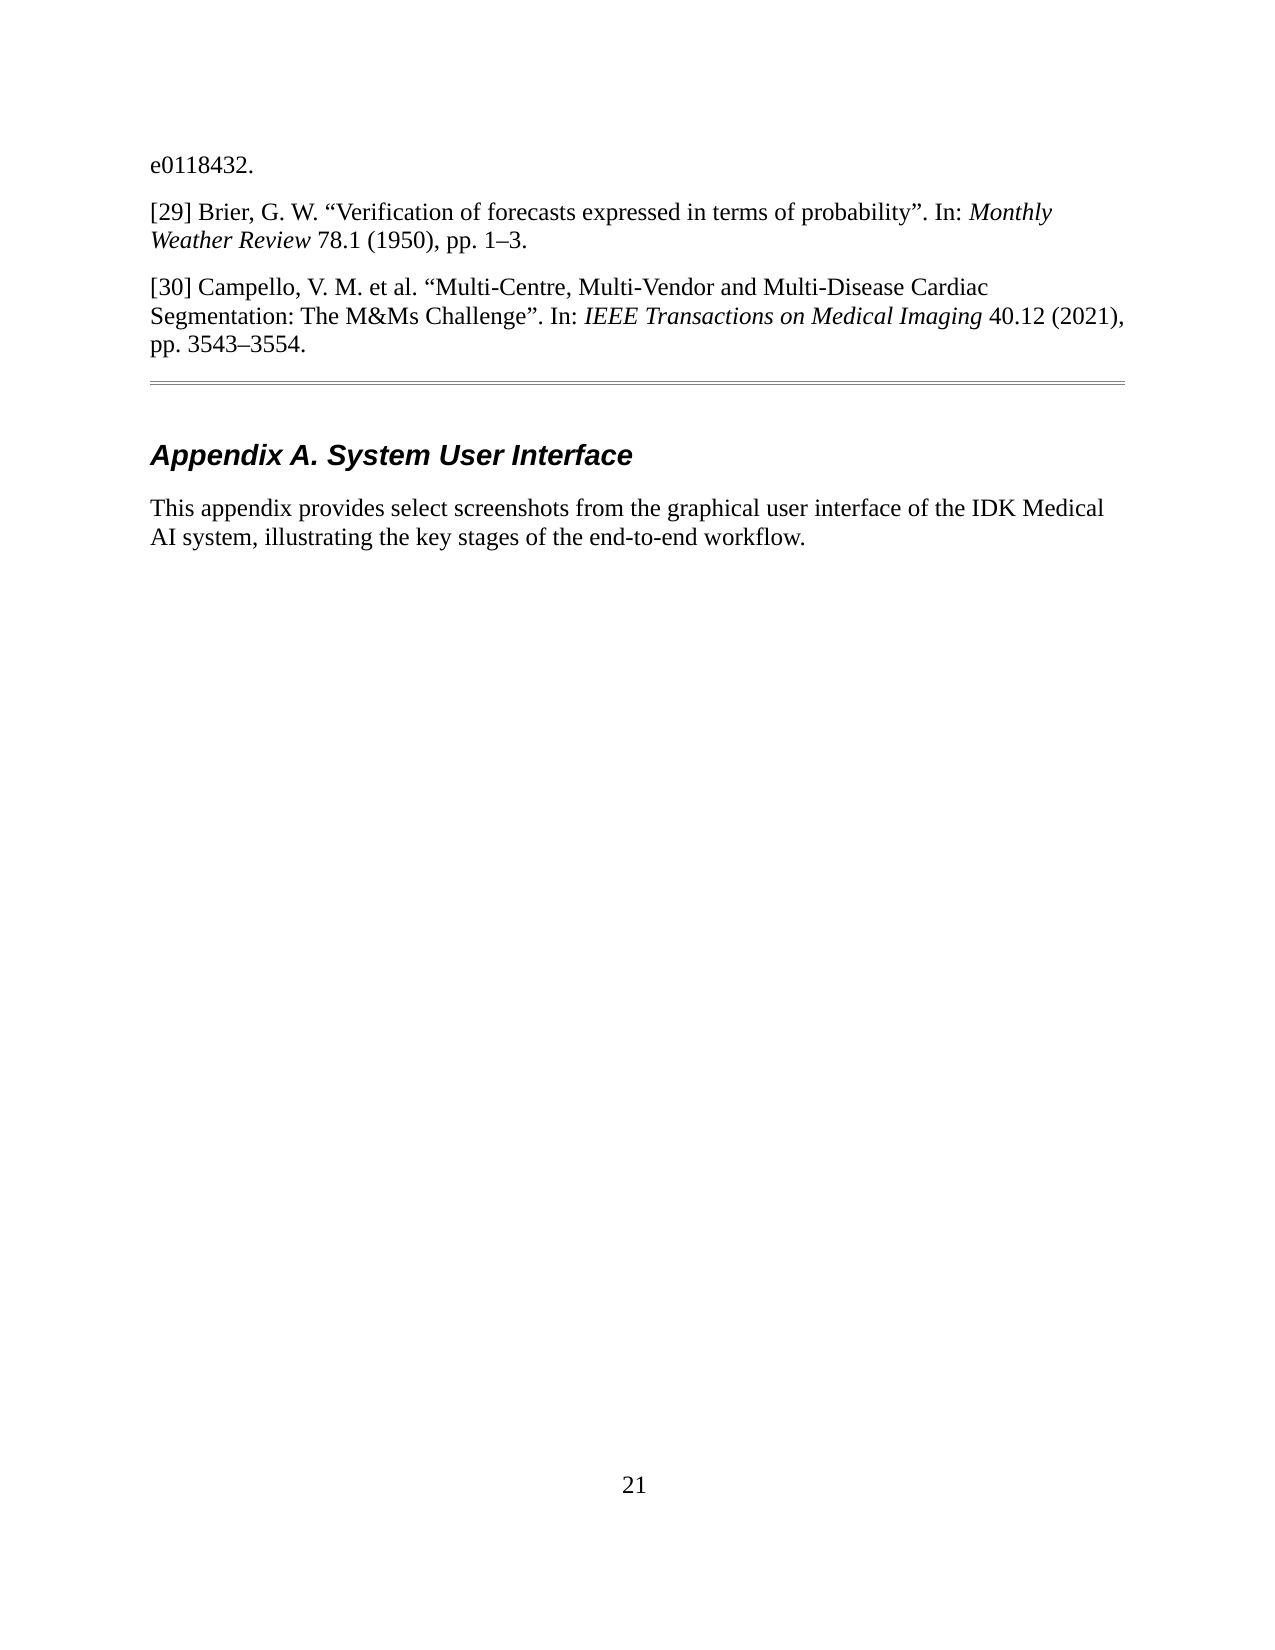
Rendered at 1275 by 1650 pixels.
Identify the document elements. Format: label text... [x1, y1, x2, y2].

text [30] Campello, V. M. et al. “Multi-Centre, Multi-Vendor and Multi-Disease Cardiac Segmentation: The M&Ms Challenge”. In: IEEE Transactions on Medical Imaging 40.12 (2021), pp. 3543–3554. [150, 272, 1125, 358]
subtitle Appendix A. System User Interface [150, 438, 1125, 472]
text e0118432. [150, 150, 1125, 179]
text [29] Brier, G. W. “Verification of forecasts expressed in terms of probability”. In: Monthly Weather Review 78.1 (1950), pp. 1–3. [150, 197, 1125, 254]
text This appendix provides select screenshots from the graphical user interface of the IDK Medical AI system, illustrating the key stages of the end-to-end workflow. [150, 493, 1125, 551]
